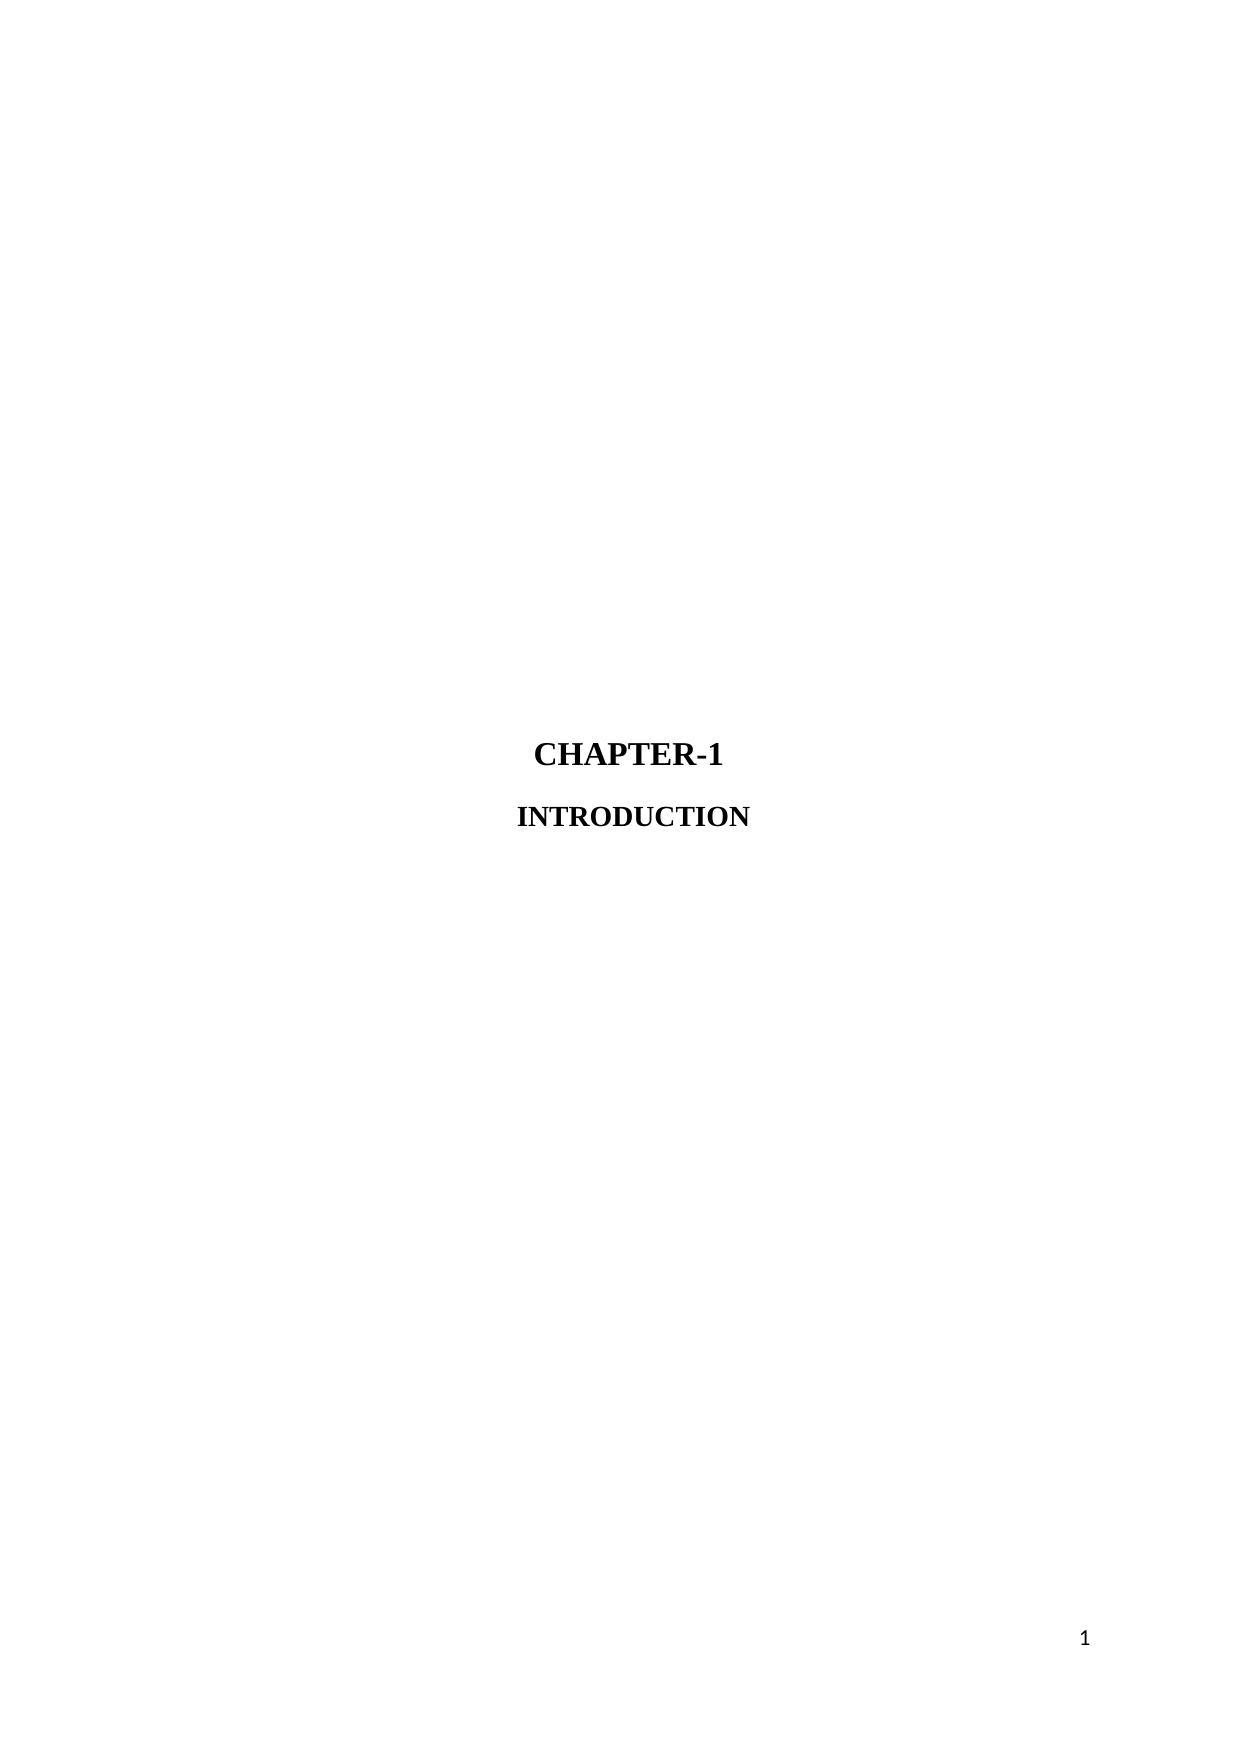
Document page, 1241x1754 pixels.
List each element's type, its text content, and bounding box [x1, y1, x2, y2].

subtitle INTRODUCTION [225, 799, 1090, 832]
subtitle CHAPTER-1 [225, 734, 1090, 772]
